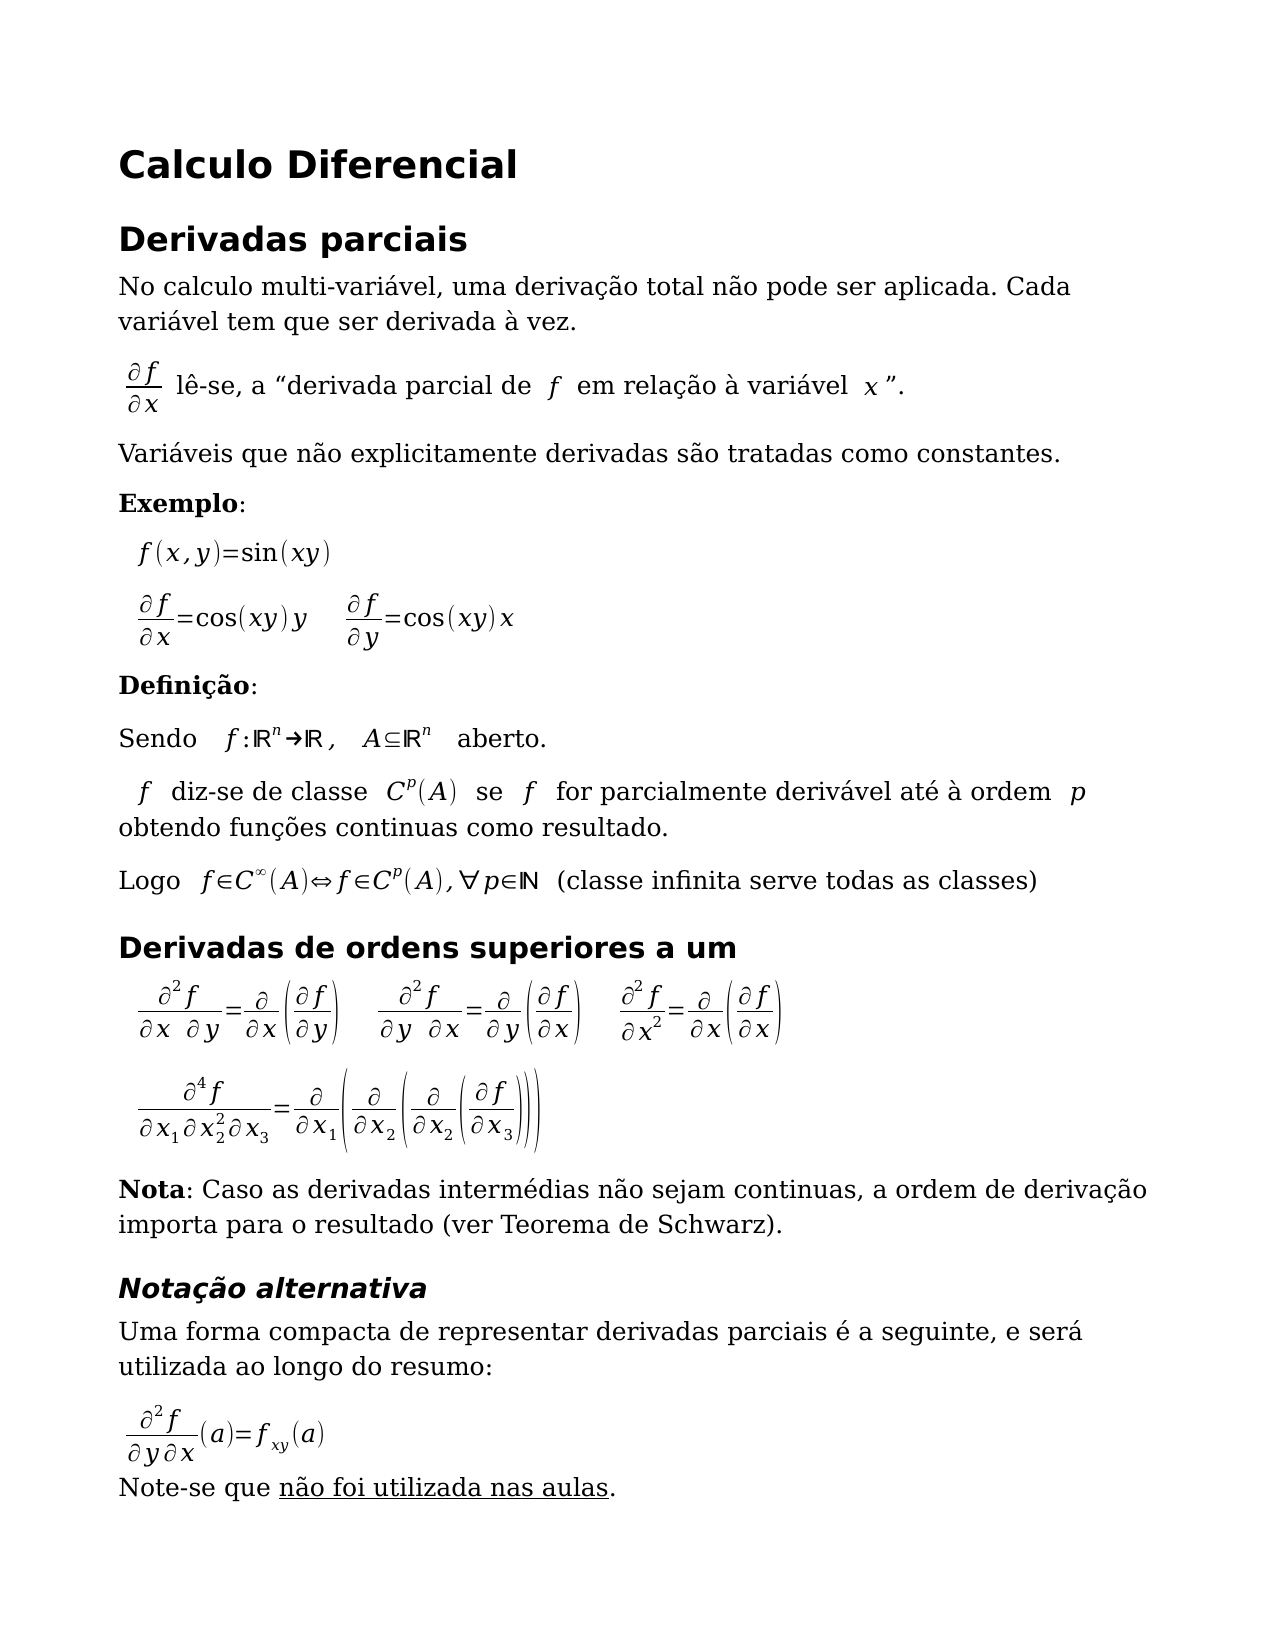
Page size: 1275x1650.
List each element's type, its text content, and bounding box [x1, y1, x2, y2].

text Logo(classe infinita serve todas as classes) [118, 863, 1157, 896]
subtitle Notação alternativa [118, 1273, 1157, 1305]
subtitle Calculo Diferencial [118, 143, 1157, 187]
text No calculo multi-variável, uma derivação total não pode ser aplicada. Cada variável tem que ser derivada à vez. [118, 272, 1157, 336]
text Exemplo: [118, 488, 1157, 518]
text diz-se de classesefor parcialmente derivável até à ordem obtendo funções continuas como resultado. [118, 774, 1157, 842]
subtitle Derivadas parciais [118, 221, 1157, 260]
text Note-se que não foi utilizada nas aulas. [118, 1402, 1157, 1502]
subtitle Derivadas de ordens superiores a um [118, 931, 1157, 965]
text Sendo aberto. [118, 721, 1157, 753]
text Uma forma compacta de representar derivadas parciais é a seguinte, e será utilizada ao longo do resumo: [118, 1317, 1157, 1382]
text Variáveis que não explicitamente derivadas são tratadas como constantes. [118, 439, 1157, 468]
text Nota: Caso as derivadas intermédias não sejam continuas, a ordem de derivação importa para o resultado (ver Teorema de Schwarz). [118, 1175, 1157, 1240]
text lê-se, a “derivada parcial de em relação à variável ”. [118, 357, 1157, 418]
text Definição: [118, 671, 1157, 701]
